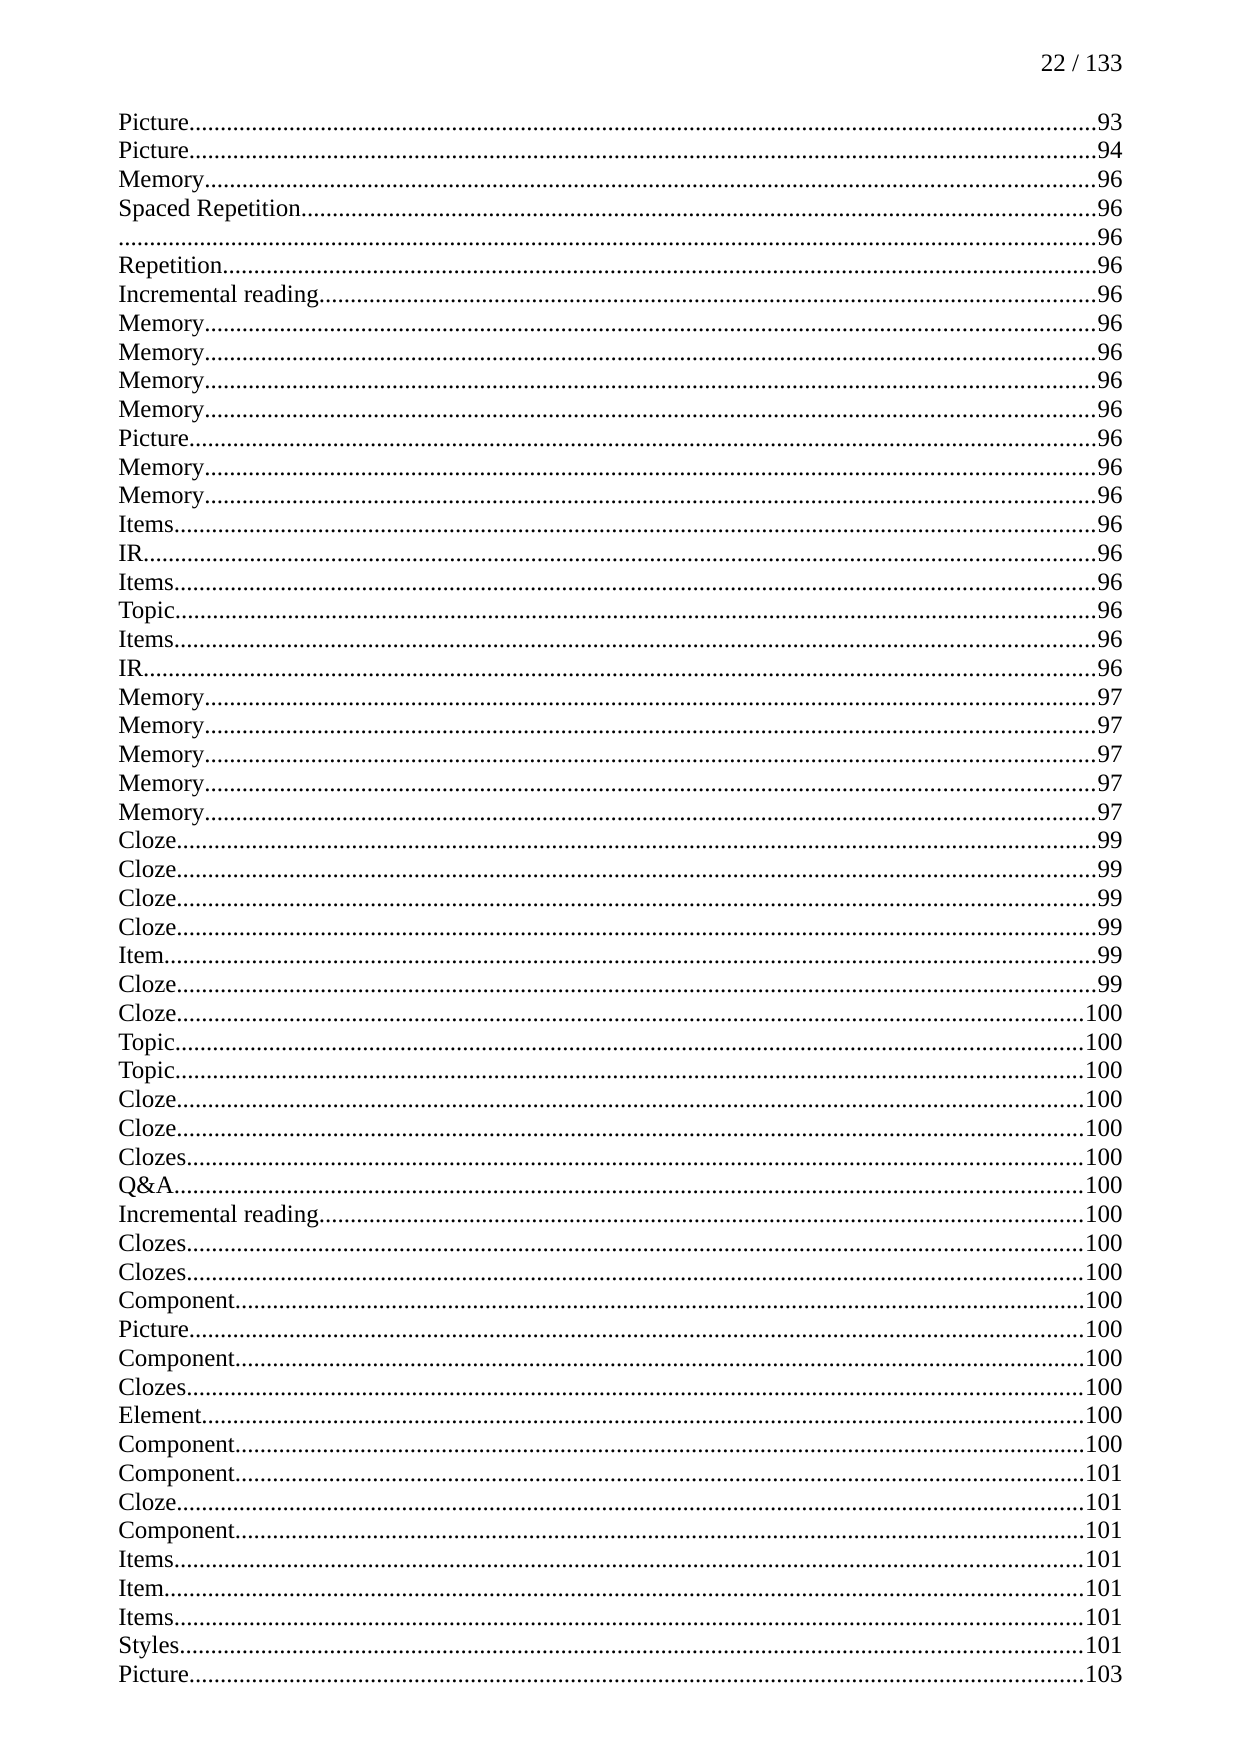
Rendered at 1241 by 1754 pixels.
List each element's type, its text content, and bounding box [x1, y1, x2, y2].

text Component 101 [118, 1516, 1122, 1544]
text Memory 97 [118, 797, 1122, 826]
text Q&A 100 [118, 1171, 1122, 1199]
text Picture 93 [118, 107, 1122, 136]
text Clozes 100 [118, 1372, 1122, 1401]
text Memory 96 [118, 164, 1122, 193]
text Memory 97 [118, 739, 1122, 768]
text Cloze 99 [118, 826, 1122, 854]
text Picture 100 [118, 1314, 1122, 1343]
text Memory 97 [118, 682, 1122, 711]
text Cloze 100 [118, 1084, 1122, 1113]
text Repetition 96 [118, 251, 1122, 279]
text Cloze 99 [118, 969, 1122, 998]
text Items 96 [118, 624, 1122, 653]
text Cloze 99 [118, 854, 1122, 883]
text Items 96 [118, 567, 1122, 596]
text Cloze 101 [118, 1487, 1122, 1516]
text Component 100 [118, 1286, 1122, 1314]
text Items 96 [118, 509, 1122, 538]
text Clozes 100 [118, 1257, 1122, 1286]
text Component 101 [118, 1458, 1122, 1487]
text Topic 100 [118, 1056, 1122, 1084]
text Picture 103 [118, 1659, 1122, 1688]
text Item 101 [118, 1573, 1122, 1602]
text Cloze 99 [118, 912, 1122, 941]
text Component 100 [118, 1343, 1122, 1372]
text Topic 96 [118, 596, 1122, 624]
text Memory 96 [118, 308, 1122, 337]
text Memory 96 [118, 394, 1122, 423]
text Picture 96 [118, 423, 1122, 452]
text Picture 94 [118, 136, 1122, 164]
text IR 96 [118, 538, 1122, 567]
text Items 101 [118, 1544, 1122, 1573]
text Items 101 [118, 1602, 1122, 1631]
text Incremental reading 96 [118, 279, 1122, 308]
text Topic 100 [118, 1027, 1122, 1056]
text Cloze 99 [118, 883, 1122, 912]
text Memory 96 [118, 337, 1122, 366]
text Cloze 100 [118, 1113, 1122, 1142]
text Element 100 [118, 1401, 1122, 1429]
text Clozes 100 [118, 1142, 1122, 1171]
text Memory 97 [118, 768, 1122, 797]
text Spaced Repetition 96 [118, 193, 1122, 222]
text Memory 96 [118, 366, 1122, 394]
text Styles 101 [118, 1631, 1122, 1659]
text Component 100 [118, 1429, 1122, 1458]
text IR 96 [118, 653, 1122, 682]
text 96 [118, 222, 1122, 251]
text Cloze 100 [118, 998, 1122, 1027]
text Item 99 [118, 941, 1122, 969]
text Incremental reading 100 [118, 1199, 1122, 1228]
text Memory 96 [118, 481, 1122, 509]
text Memory 96 [118, 452, 1122, 481]
text Memory 97 [118, 711, 1122, 739]
text Clozes 100 [118, 1228, 1122, 1257]
